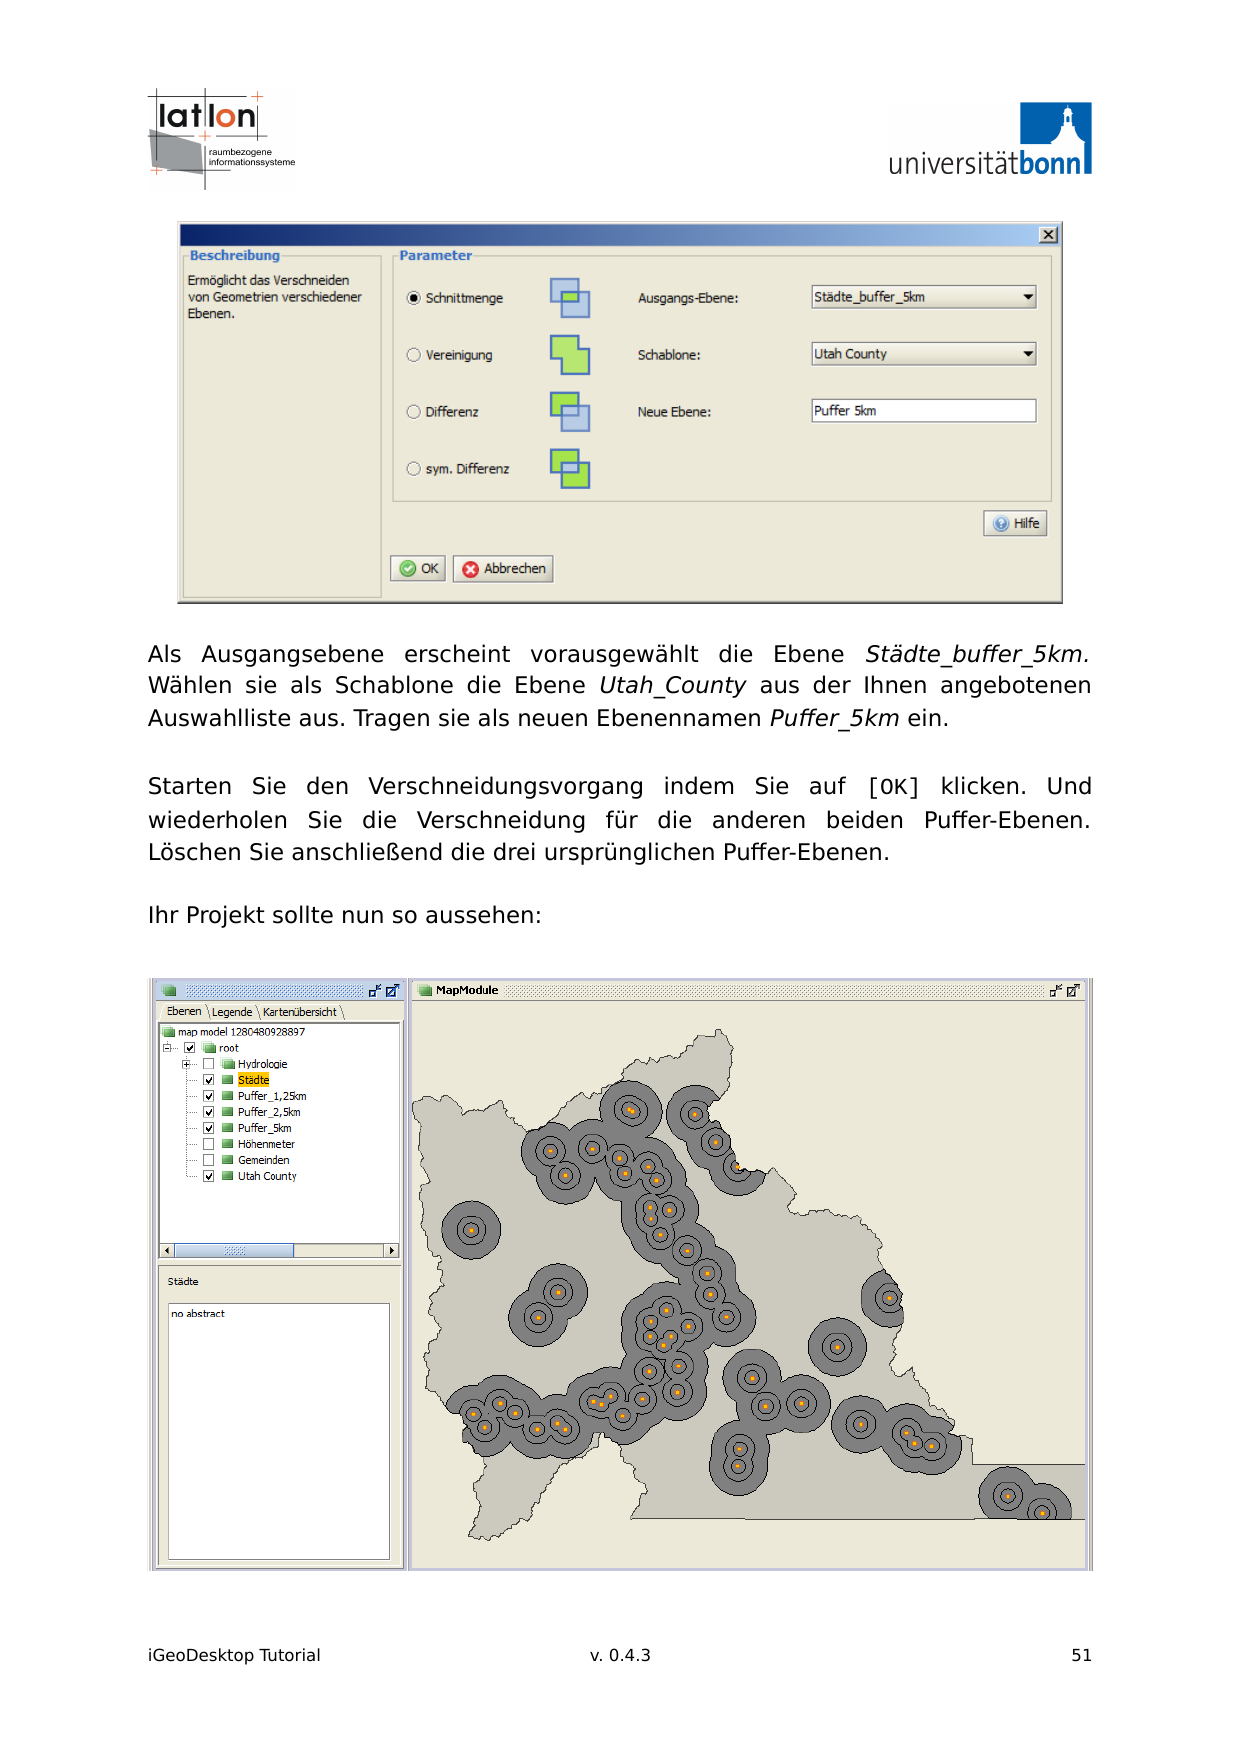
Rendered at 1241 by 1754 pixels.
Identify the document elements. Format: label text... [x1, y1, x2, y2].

picture [147, 88, 295, 190]
picture [147, 978, 1093, 1571]
picture [177, 221, 1063, 604]
picture [889, 102, 1093, 174]
text Als Ausgangsebene erscheint vorausgewählt die Ebene Städte_buffer_5km. Wählen sie als Schablone die Ebene Utah_County aus der Ihnen angebotenen Auswahlliste aus. Tragen sie als neuen Ebenennamen Puffer_5km ein. [148, 221, 1092, 731]
text Starten Sie den Verschneidungsvorgang indem Sie auf [OK] klicken. Und wiederholen Sie die Verschneidung für die anderen beiden Puffer-Ebenen. Löschen Sie anschließend die drei ursprünglichen Puffer-Ebenen. Ihr Projekt sollte nun so aussehen: [148, 773, 1092, 929]
